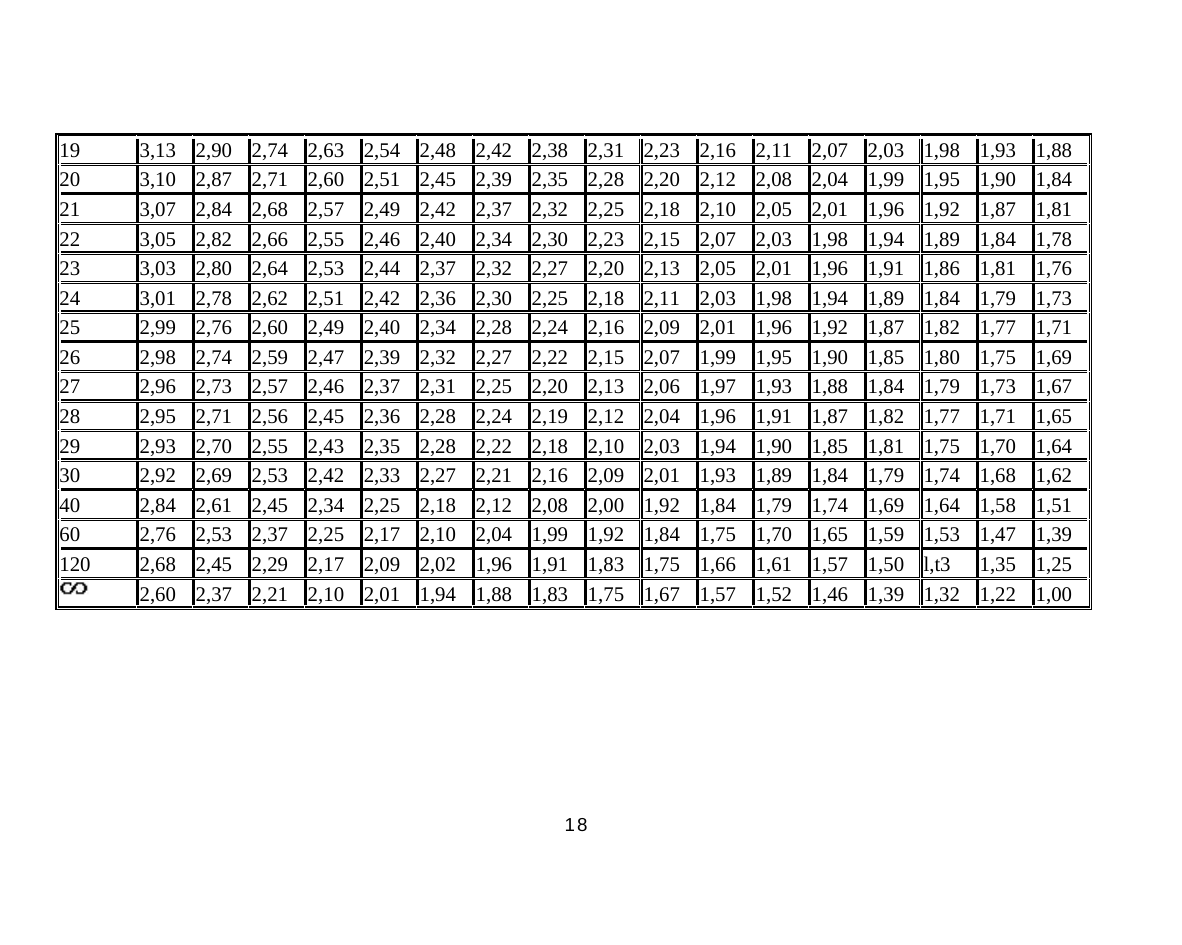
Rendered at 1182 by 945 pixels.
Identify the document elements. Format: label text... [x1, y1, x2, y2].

table_cell 25 [59, 310, 136, 340]
table_cell 1,95 [923, 166, 976, 192]
table_cell 2,45 [307, 403, 360, 429]
table_cell 2,57 [251, 373, 304, 399]
table_cell 2,01 [699, 314, 752, 340]
table_cell 1,96 [811, 255, 864, 281]
table_cell 1,65 [811, 521, 864, 547]
table_cell 1,76 [1035, 251, 1089, 281]
table_cell 1,51 [1035, 488, 1090, 517]
table_cell 2,63 [305, 136, 361, 162]
table_cell 1,84 [699, 491, 752, 517]
table_cell 2,42 [419, 195, 472, 222]
table_cell 2,07 [809, 135, 865, 162]
table_cell 2,73 [195, 373, 248, 399]
table_cell 2,33 [363, 462, 416, 488]
table_cell 1,91 [867, 255, 919, 281]
table_cell 2,01 [755, 255, 808, 281]
table_cell 2,09 [363, 550, 416, 577]
table_cell 2,10 [419, 521, 472, 547]
table_cell 1,79 [923, 373, 976, 399]
table_cell 2,27 [475, 343, 528, 369]
table_cell 1,84 [923, 284, 976, 310]
table_cell 2,08 [755, 166, 808, 192]
table_cell 2,22 [475, 432, 528, 458]
table_cell 2,15 [587, 343, 639, 369]
table_cell 2,03 [643, 432, 696, 458]
table_cell 2,12 [587, 403, 639, 429]
table_cell 1,93 [699, 462, 752, 488]
table_cell 2,18 [419, 491, 472, 517]
table_cell 2,30 [475, 284, 528, 310]
table_cell 2,37 [475, 195, 528, 222]
table_cell 2,10 [305, 580, 361, 606]
table_cell 1,95 [755, 343, 808, 369]
table_cell 2,16 [531, 462, 584, 488]
table_cell 1,89 [923, 225, 976, 251]
table_cell 2,03 [755, 225, 808, 251]
table_cell 2,35 [531, 166, 584, 192]
table_cell 2,39 [475, 166, 528, 192]
table_cell 1,93 [977, 135, 1033, 162]
table_cell 2,36 [363, 403, 416, 429]
table_cell 2,32 [475, 255, 528, 281]
table_cell 1,87 [979, 195, 1032, 222]
table_cell 23 [59, 251, 136, 281]
table_cell 1,50 [867, 550, 919, 577]
table_cell 1,84 [979, 225, 1032, 251]
table_cell 2,23 [587, 225, 639, 251]
table_cell 1,92 [643, 491, 696, 517]
table_cell 1,83 [587, 550, 639, 577]
table_cell 2,03 [699, 284, 752, 310]
table_cell 2,48 [417, 135, 473, 162]
table_cell 1,39 [1035, 518, 1089, 547]
table_cell 1,47 [979, 521, 1032, 547]
table_cell 2,20 [531, 373, 584, 399]
table_cell 2,60 [307, 166, 360, 192]
table_cell 1,77 [923, 403, 976, 429]
table_cell 2,66 [251, 225, 304, 251]
table_cell 2,95 [139, 403, 192, 429]
table_cell 2,25 [475, 373, 528, 399]
table_cell 1,96 [475, 550, 528, 577]
table_cell 2,31 [419, 373, 472, 399]
table_cell 2,03 [865, 135, 921, 162]
table_cell 1,88 [1033, 136, 1089, 162]
table_cell 1,75 [923, 432, 976, 458]
table_cell 2,10 [699, 195, 752, 222]
table_cell 2,98 [139, 343, 192, 369]
table_cell 1,39 [865, 577, 921, 606]
table_cell 2,23 [641, 135, 697, 162]
picture [59, 581, 89, 596]
table_cell 1,57 [811, 550, 864, 577]
table_cell 2,53 [251, 462, 304, 488]
table_cell 1,70 [755, 521, 808, 547]
table_cell 1,57 [697, 580, 753, 606]
table_cell 2,13 [587, 373, 639, 399]
table_cell 20 [59, 163, 136, 192]
table_cell 2,32 [419, 343, 472, 369]
table_cell 1,97 [699, 373, 752, 399]
table_cell 2,40 [363, 314, 416, 340]
table_cell 2,82 [195, 225, 248, 251]
table_cell l,t3 [923, 550, 976, 577]
table_cell 1,80 [923, 343, 976, 369]
table_cell 2,00 [587, 491, 639, 517]
table_cell 22 [57, 222, 137, 251]
table_cell 1,25 [1035, 547, 1089, 577]
table_cell 1,67 [1035, 370, 1089, 399]
table_cell 2,25 [307, 521, 360, 547]
table_cell 2,11 [643, 284, 696, 310]
table_cell 1,87 [867, 314, 919, 340]
table_cell 1,86 [923, 255, 976, 281]
table_cell 2,34 [475, 225, 528, 251]
table_cell 2,78 [195, 284, 248, 310]
table_cell 2,01 [811, 195, 864, 222]
table_cell 2,37 [251, 521, 304, 547]
table_cell 1,85 [811, 432, 864, 458]
table_cell 2,44 [363, 255, 416, 281]
table_cell 2,09 [587, 462, 639, 488]
table_cell 2,59 [251, 343, 304, 369]
table_cell 1,75 [585, 577, 641, 606]
table_cell 1,75 [979, 343, 1032, 369]
table_cell 1,94 [417, 580, 473, 606]
table_cell 2,18 [587, 284, 639, 310]
table_cell 1,89 [755, 462, 808, 488]
table_cell 2,56 [251, 403, 304, 429]
table_cell 2,51 [307, 284, 360, 310]
table_cell 1,74 [811, 491, 864, 517]
table_cell 2,39 [363, 343, 416, 369]
table_cell 2,06 [643, 373, 696, 399]
table_cell 2,28 [475, 314, 528, 340]
table_cell 1,75 [699, 521, 752, 547]
table_cell 1,96 [755, 314, 808, 340]
table_cell [57, 577, 137, 606]
table_cell 2,42 [363, 284, 416, 310]
table_cell 2,60 [251, 314, 304, 340]
table_cell 2,37 [363, 373, 416, 399]
table_cell 2,42 [473, 135, 529, 162]
table_cell 1,89 [867, 284, 919, 310]
table_cell 1,92 [923, 195, 976, 222]
table_cell 1,81 [1035, 192, 1089, 222]
table_cell 1,65 [1035, 399, 1089, 429]
table_cell 2,69 [195, 462, 248, 488]
table_cell 2,74 [249, 135, 305, 162]
table_cell 2,20 [587, 255, 639, 281]
table_cell 2,71 [195, 403, 248, 429]
table_cell 2,04 [643, 403, 696, 429]
table_cell 1,74 [923, 462, 976, 488]
table_cell 2,37 [419, 255, 472, 281]
table_cell 2,61 [195, 491, 248, 517]
table_cell 1,69 [867, 491, 919, 517]
table_cell 2,22 [531, 343, 584, 369]
table_cell 120 [59, 547, 136, 577]
table_cell 2,84 [195, 195, 248, 222]
table_cell 2,62 [251, 284, 304, 310]
table_cell 24 [57, 281, 137, 310]
table_cell 1,94 [811, 284, 864, 310]
table_cell 1,22 [977, 580, 1033, 606]
table_cell 2,21 [249, 580, 305, 606]
table_cell 1,79 [755, 491, 808, 517]
table_cell 2,16 [697, 135, 753, 162]
table_cell 1,68 [979, 462, 1032, 488]
table_cell 2,38 [529, 135, 585, 162]
table_cell 1,92 [811, 314, 864, 340]
table_cell 1,84 [811, 462, 864, 488]
table_cell 2,12 [475, 491, 528, 517]
table_cell 1,46 [809, 580, 865, 606]
table_cell 2,49 [307, 314, 360, 340]
table_cell 1,79 [867, 462, 919, 488]
table_cell 1,94 [867, 225, 919, 251]
table_cell 2,24 [475, 403, 528, 429]
table_cell 2,11 [753, 135, 809, 162]
table_cell 1,81 [979, 255, 1032, 281]
table_cell 2,55 [251, 432, 304, 458]
table_cell 2,55 [307, 225, 360, 251]
table_cell 2,27 [531, 255, 584, 281]
table_cell 2,29 [251, 550, 304, 577]
table_cell 2,71 [251, 166, 304, 192]
table_cell 2,16 [587, 314, 639, 340]
table_cell 2,07 [643, 343, 696, 369]
table_cell 2,01 [643, 462, 696, 488]
table_cell 2,05 [699, 255, 752, 281]
table_cell 1,35 [979, 550, 1032, 577]
table_cell 2,30 [531, 225, 584, 251]
table_cell 21 [59, 192, 136, 222]
table_cell 2,05 [755, 195, 808, 222]
table_cell 2,76 [139, 521, 192, 547]
table_cell 2,34 [307, 491, 360, 517]
table_cell 2,19 [531, 403, 584, 429]
table_cell 1,90 [979, 166, 1032, 192]
table_cell 1,75 [643, 550, 696, 577]
table_cell 2,70 [195, 432, 248, 458]
table_cell 2,17 [363, 521, 416, 547]
table_cell 2,99 [139, 314, 192, 340]
table_cell 2,02 [419, 550, 472, 577]
table_cell 1,90 [811, 343, 864, 369]
table_cell 2,18 [643, 195, 696, 222]
table_cell 1,98 [811, 225, 864, 251]
table_cell 2,60 [137, 580, 193, 606]
table_cell 2,45 [251, 491, 304, 517]
table_cell 2,04 [475, 521, 528, 547]
table_cell 2,42 [307, 462, 360, 488]
table_cell 2,43 [307, 432, 360, 458]
table_cell 1,96 [699, 403, 752, 429]
table_cell 1,77 [979, 314, 1032, 340]
table_cell 2,93 [139, 432, 192, 458]
table_cell 3,03 [139, 255, 192, 281]
table_cell 1,99 [867, 166, 919, 192]
table_cell 1,69 [1035, 340, 1089, 369]
table_cell 1,88 [473, 580, 529, 606]
table_cell 2,04 [811, 166, 864, 192]
table_cell 19 [59, 135, 137, 162]
table_cell 1,62 [1035, 458, 1089, 488]
table_cell 1,98 [755, 284, 808, 310]
table_cell 2,25 [531, 284, 584, 310]
table_cell 1,98 [921, 135, 977, 162]
table_cell 2,25 [587, 195, 639, 222]
table_cell 2,08 [531, 491, 584, 517]
table_cell 2,49 [363, 195, 416, 222]
table_cell 1,70 [979, 432, 1032, 458]
table_cell 1,84 [643, 521, 696, 547]
table_cell 28 [59, 399, 136, 429]
table_cell 2,28 [419, 403, 472, 429]
table_cell 2,07 [699, 225, 752, 251]
table_cell 2,18 [531, 432, 584, 458]
table_cell 2,01 [361, 580, 417, 606]
table_cell 2,31 [585, 135, 641, 162]
table_cell 2,45 [419, 166, 472, 192]
table_cell 2,13 [643, 255, 696, 281]
table_cell 1,87 [811, 403, 864, 429]
table_cell 1,85 [867, 343, 919, 369]
table_cell 2,21 [475, 462, 528, 488]
table_cell 1,52 [753, 580, 809, 606]
table_cell 1,64 [1033, 429, 1090, 458]
table_cell 29 [57, 429, 137, 458]
table_cell 1,53 [923, 521, 976, 547]
table_cell 1,93 [755, 373, 808, 399]
table_cell 2,47 [307, 343, 360, 369]
table_cell 1,67 [641, 580, 697, 606]
table_cell 1,00 [1033, 577, 1090, 606]
table_cell 2,64 [251, 255, 304, 281]
table_cell 60 [59, 518, 136, 547]
table_cell 2,57 [307, 195, 360, 222]
table_cell 1,66 [699, 550, 752, 577]
table_cell 2,28 [587, 166, 639, 192]
table_cell 2,68 [251, 195, 304, 222]
table_cell 1,96 [867, 195, 919, 222]
table_cell 2,24 [531, 314, 584, 340]
table_cell 1,71 [1035, 310, 1089, 340]
table_cell 1,90 [755, 432, 808, 458]
table_cell 2,76 [195, 314, 248, 340]
table_cell 3,01 [139, 284, 192, 310]
table_cell 1,82 [923, 314, 976, 340]
table_cell 40 [57, 488, 136, 517]
table_cell 2,28 [419, 432, 472, 458]
table_cell 2,51 [363, 166, 416, 192]
table_cell 3,13 [137, 135, 193, 162]
table_cell 1,59 [867, 521, 919, 547]
table_cell 2,32 [531, 195, 584, 222]
table_cell 1,79 [979, 284, 1032, 310]
table_cell 1,84 [867, 373, 919, 399]
table_cell 2,40 [419, 225, 472, 251]
table_cell 3,10 [139, 166, 192, 192]
table_cell 2,68 [139, 550, 192, 577]
table_cell 2,17 [307, 550, 360, 577]
table_cell 2,25 [363, 491, 416, 517]
table_cell 1,91 [755, 403, 808, 429]
table_cell 1,83 [529, 580, 585, 606]
table_cell 1,64 [923, 491, 976, 517]
table_cell 2,12 [699, 166, 752, 192]
table_cell 2,46 [363, 225, 416, 251]
table_cell 3,07 [139, 195, 192, 222]
table_cell 2,37 [193, 580, 249, 606]
table_cell 1,73 [1033, 281, 1090, 310]
table_cell 2,15 [643, 225, 696, 251]
table_cell 1,58 [979, 491, 1032, 517]
table_cell 1,92 [587, 521, 639, 547]
table_cell 2,53 [195, 521, 248, 547]
table_cell 1,32 [921, 580, 977, 606]
table_cell 2,20 [643, 166, 696, 192]
table_cell 1,78 [1033, 222, 1090, 251]
table_cell 26 [59, 340, 136, 369]
table_cell 1,84 [1035, 163, 1089, 192]
table_cell 27 [59, 370, 136, 399]
table_cell 1,94 [699, 432, 752, 458]
table_cell 2,96 [139, 373, 192, 399]
table_cell 1,82 [867, 403, 919, 429]
table_cell 1,73 [979, 373, 1032, 399]
table_cell 2,74 [195, 343, 248, 369]
table_cell 1,91 [531, 550, 584, 577]
table_cell 2,84 [139, 491, 192, 517]
table_cell 2,53 [307, 255, 360, 281]
table_cell 1,71 [979, 403, 1032, 429]
table_cell 1,99 [531, 521, 584, 547]
table_cell 2,45 [195, 550, 248, 577]
table_cell 2,54 [361, 135, 417, 162]
table_cell 1,88 [811, 373, 864, 399]
table_cell 2,09 [643, 314, 696, 340]
table_cell 1,61 [755, 550, 808, 577]
table_cell 2,90 [193, 135, 249, 162]
table_cell 1,99 [699, 343, 752, 369]
table_cell 1,81 [867, 432, 919, 458]
table_cell 2,35 [363, 432, 416, 458]
table_cell 3,05 [139, 225, 192, 251]
table_cell 2,92 [139, 462, 192, 488]
table_cell 2,87 [195, 166, 248, 192]
table_cell 30 [59, 458, 136, 488]
table_cell 2,46 [307, 373, 360, 399]
table_cell 2,10 [587, 432, 639, 458]
table_cell 2,80 [195, 255, 248, 281]
table_cell 2,34 [419, 314, 472, 340]
table_cell 2,27 [419, 462, 472, 488]
table_cell 2,36 [419, 284, 472, 310]
